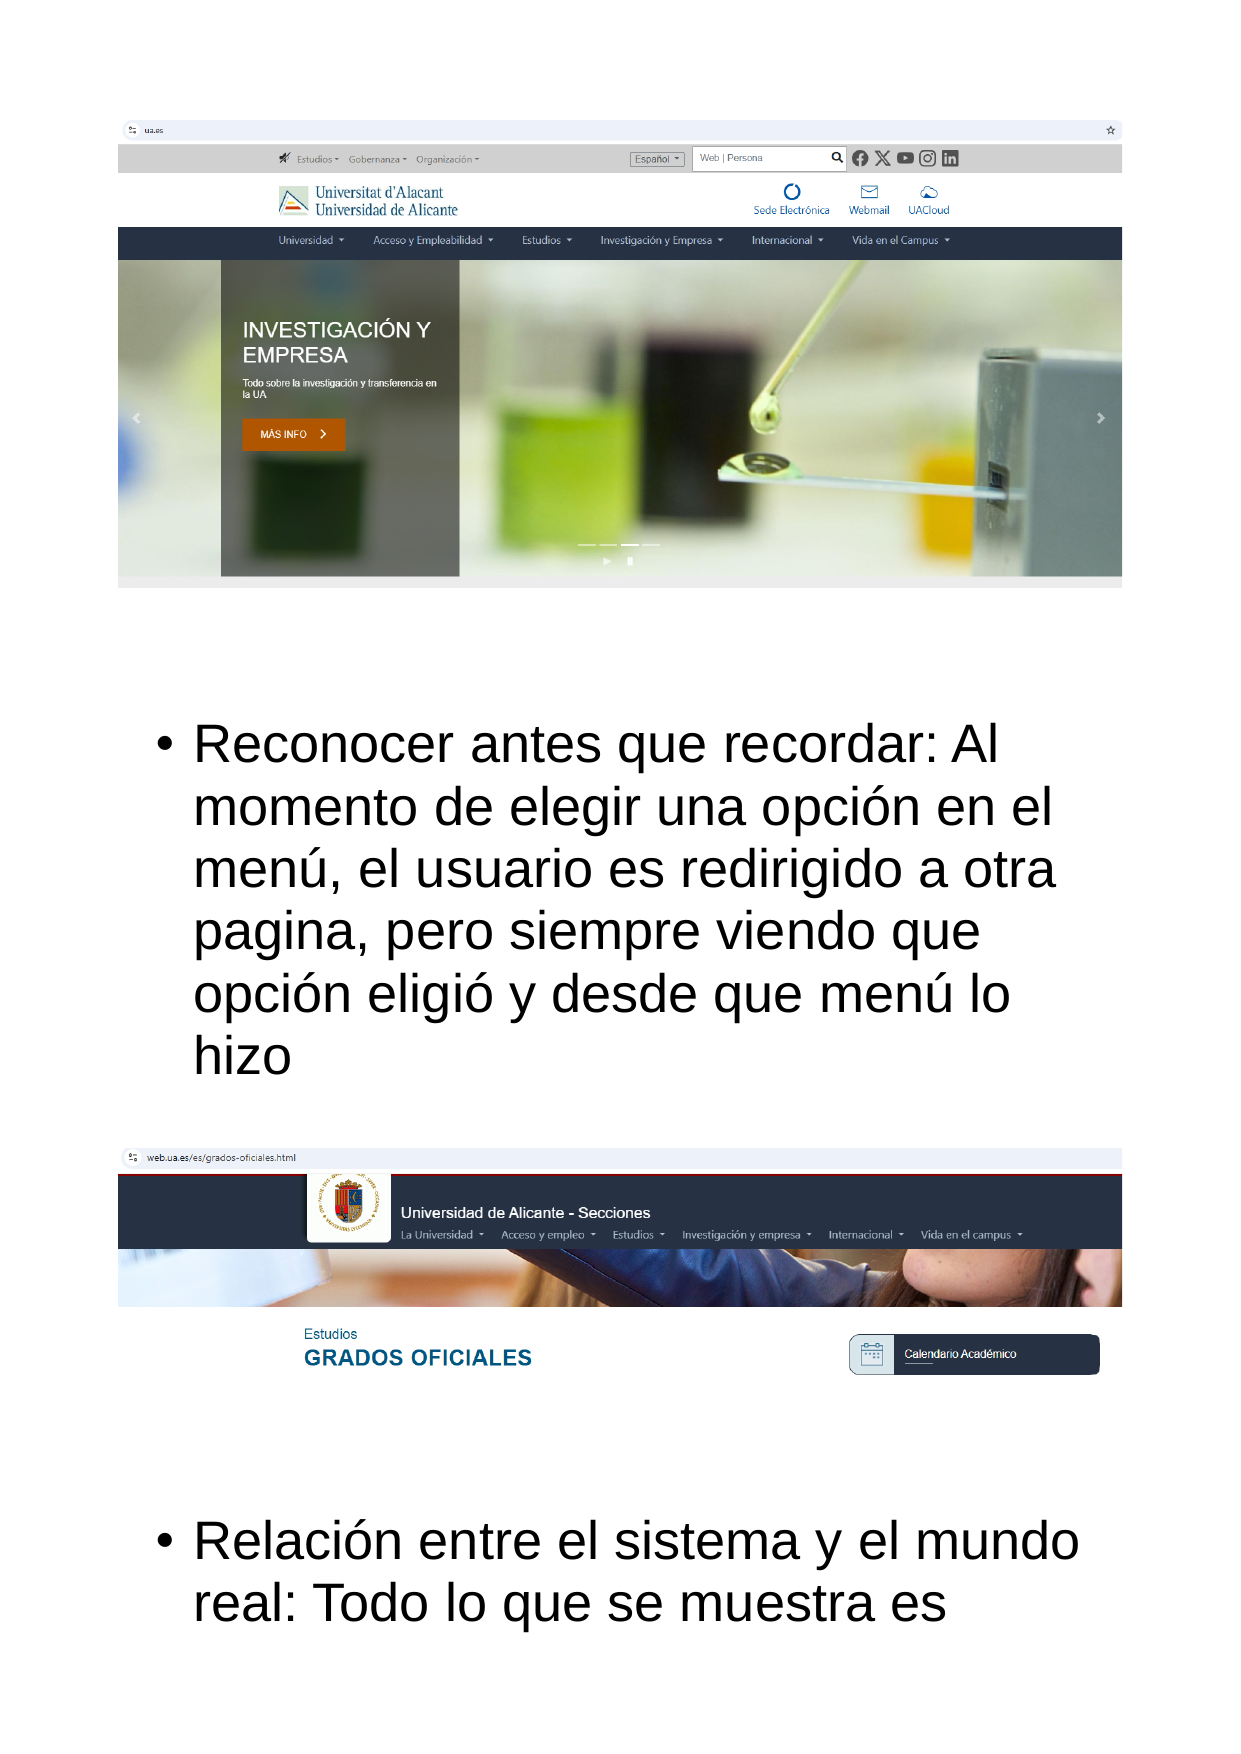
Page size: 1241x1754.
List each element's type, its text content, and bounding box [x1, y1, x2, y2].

picture [118, 118, 1123, 588]
picture [118, 1148, 1123, 1384]
list Reconocer antes que recordar: Al momento de elegir una opción en el menú, el usuario es redirigido a otra pagina, pero siempre viendo que opción eligió y desde que menú lo hizo [156, 712, 1122, 1086]
list Relación entre el sistema y el mundo real: Todo lo que se muestra es [156, 1508, 1122, 1633]
